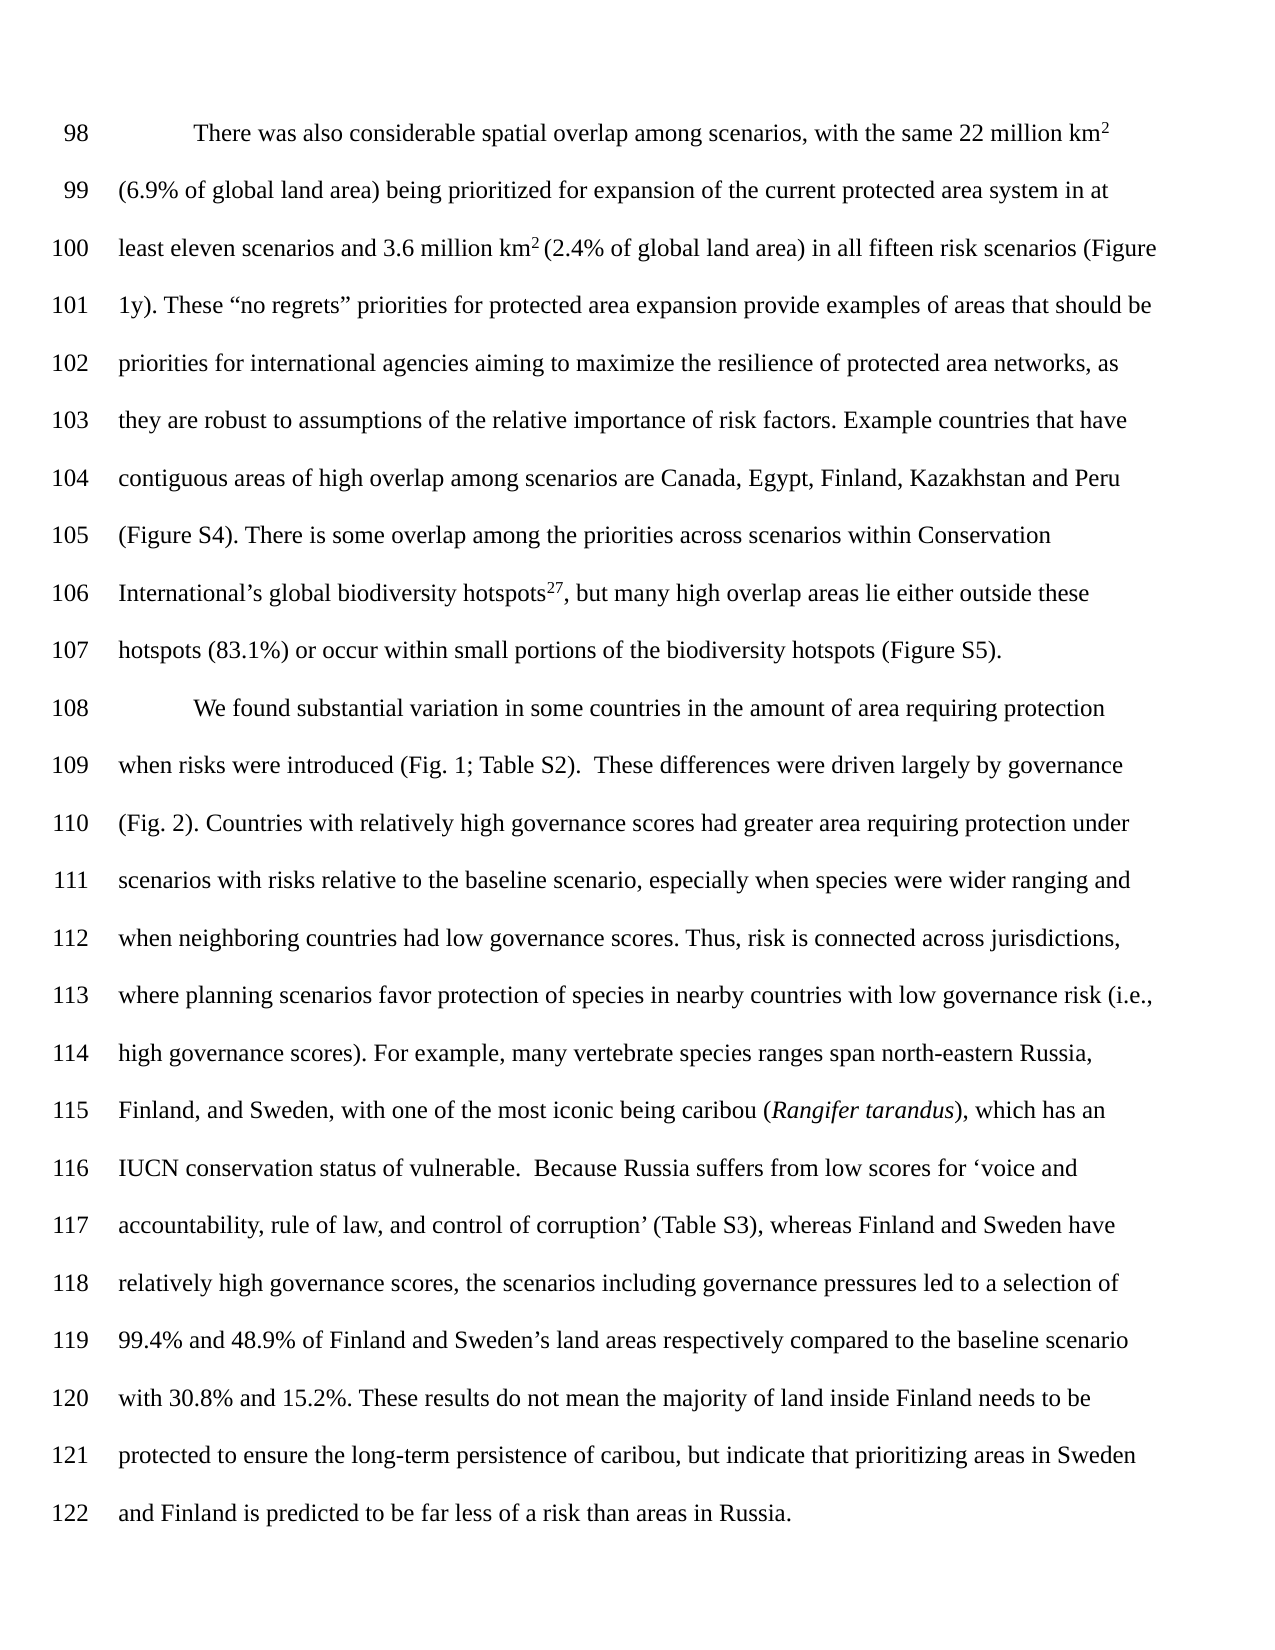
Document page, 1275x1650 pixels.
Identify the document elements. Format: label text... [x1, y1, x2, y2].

text There was also considerable spatial overlap among scenarios, with the same 22 million km2 (6.9% of global land area) being prioritized for expansion of the current protected area system in at least eleven scenarios and 3.6 million km2 (2.4% of global land area) in all fifteen risk scenarios (Figure 1y). These “no regrets” priorities for protected area expansion provide examples of areas that should be priorities for international agencies aiming to maximize the resilience of protected area networks, as they are robust to assumptions of the relative importance of risk factors. Example countries that have contiguous areas of high overlap among scenarios are Canada, Egypt, Finland, Kazakhstan and Peru (Figure S4). There is some overlap among the priorities across scenarios within Conservation International’s global biodiversity hotspots27, but many high overlap areas lie either outside these hotspots (83.1%) or occur within small portions of the biodiversity hotspots (Figure S5). [118, 118, 1157, 664]
text We found substantial variation in some countries in the amount of area requiring protection when risks were introduced (Fig. 1; Table S2). These differences were driven largely by governance (Fig. 2). Countries with relatively high governance scores had greater area requiring protection under scenarios with risks relative to the baseline scenario, especially when species were wider ranging and when neighboring countries had low governance scores. Thus, risk is connected across jurisdictions, where planning scenarios favor protection of species in nearby countries with low governance risk (i.e., high governance scores). For example, many vertebrate species ranges span north-eastern Russia, Finland, and Sweden, with one of the most iconic being caribou (Rangifer tarandus), which has an IUCN conservation status of vulnerable. Because Russia suffers from low scores for ‘voice and accountability, rule of law, and control of corruption’ (Table S3), whereas Finland and Sweden have relatively high governance scores, the scenarios including governance pressures led to a selection of 99.4% and 48.9% of Finland and Sweden’s land areas respectively compared to the baseline scenario with 30.8% and 15.2%. These results do not mean the majority of land inside Finland needs to be protected to ensure the long-term persistence of caribou, but indicate that prioritizing areas in Sweden and Finland is predicted to be far less of a risk than areas in Russia. [118, 693, 1157, 1527]
